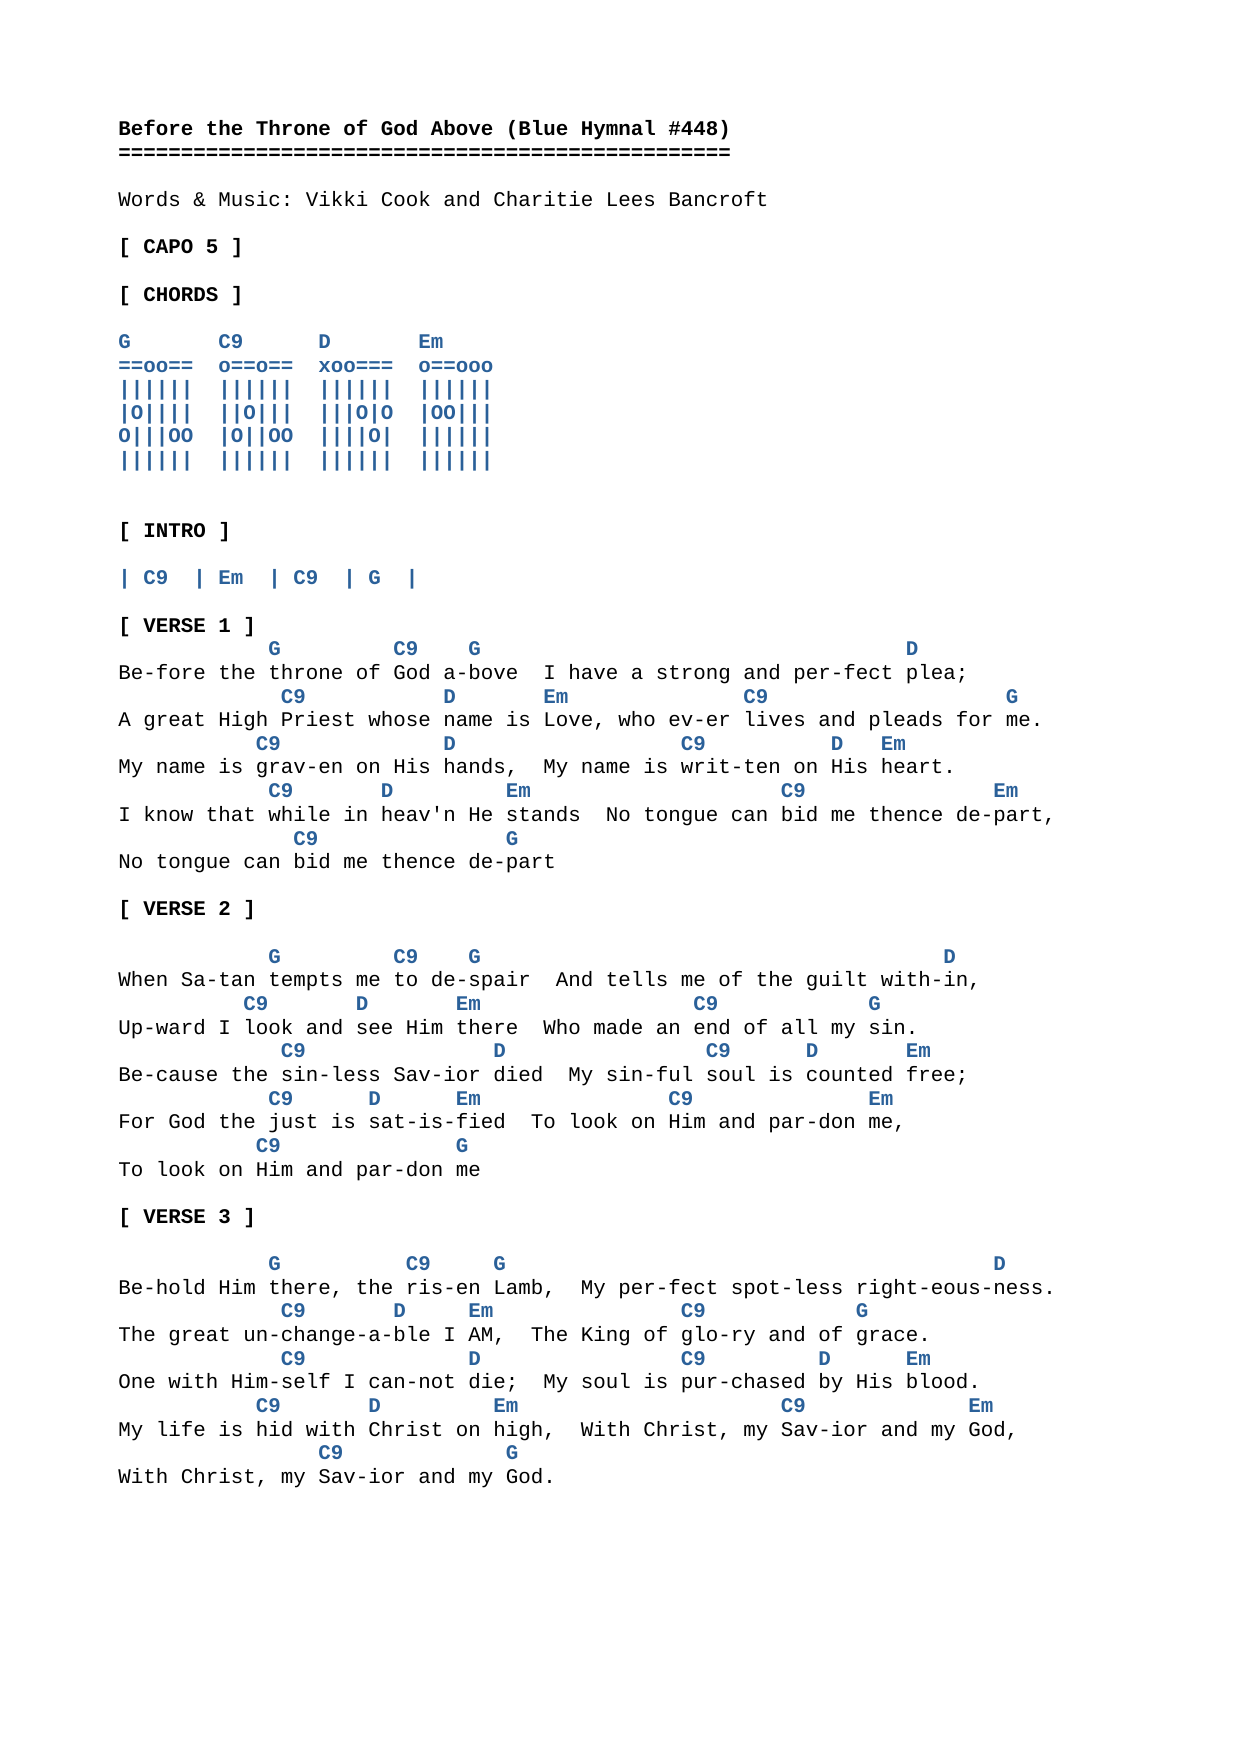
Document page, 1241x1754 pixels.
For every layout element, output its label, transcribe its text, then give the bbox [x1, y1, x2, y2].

text C9 D C9 D Em [118, 1040, 1122, 1064]
text G C9 G D [118, 638, 1122, 662]
text Before the Throne of God Above (Blue Hymnal #448) [118, 118, 1122, 142]
text With Christ, my Sav-ior and my God. [118, 1466, 1122, 1489]
text [ VERSE 2 ] [118, 898, 1122, 922]
text [ INTRO ] [118, 520, 1122, 544]
text Up-ward I look and see Him there Who made an end of all my sin. [118, 1017, 1122, 1040]
text O|||OO |O||OO ||||O| |||||| [118, 426, 1122, 449]
text [ CAPO 5 ] [118, 236, 1122, 260]
text One with Him-self I can-not die; My soul is pur-chased by His blood. [118, 1371, 1122, 1395]
text G C9 D Em [118, 331, 1122, 354]
text Words & Music: Vikki Cook and Charitie Lees Bancroft [118, 189, 1122, 213]
text |O|||| ||O||| |||O|O |OO||| [118, 402, 1122, 426]
text C9 G [118, 1442, 1122, 1466]
text My life is hid with Christ on high, With Christ, my Sav-ior and my God, [118, 1419, 1122, 1442]
text C9 D C9 D Em [118, 1348, 1122, 1371]
text [ CHORDS ] [118, 284, 1122, 307]
text |||||| |||||| |||||| |||||| [118, 378, 1122, 402]
text No tongue can bid me thence de-part [118, 851, 1122, 875]
text I know that while in heav'n He stands No tongue can bid me thence de-part, [118, 804, 1122, 827]
text | C9 | Em | C9 | G | [118, 567, 1122, 591]
text Be-cause the sin-less Sav-ior died My sin-ful soul is counted free; [118, 1064, 1122, 1088]
text The great un-change-a-ble I AM, The King of glo-ry and of grace. [118, 1324, 1122, 1348]
text ================================================= [118, 142, 1122, 165]
text C9 D Em C9 Em [118, 1395, 1122, 1419]
text Be-hold Him there, the ris-en Lamb, My per-fect spot-less right-eous-ness. [118, 1277, 1122, 1300]
text A great High Priest whose name is Love, who ev-er lives and pleads for me. [118, 709, 1122, 733]
text G C9 G D [118, 946, 1122, 969]
text C9 D Em C9 Em [118, 1088, 1122, 1111]
text For God the just is sat-is-fied To look on Him and par-don me, [118, 1111, 1122, 1135]
text [ VERSE 3 ] [118, 1206, 1122, 1229]
text C9 D C9 D Em [118, 733, 1122, 757]
text C9 D Em C9 G [118, 686, 1122, 709]
text [ VERSE 1 ] [118, 615, 1122, 638]
text When Sa-tan tempts me to de-spair And tells me of the guilt with-in, [118, 969, 1122, 993]
text C9 D Em C9 Em [118, 780, 1122, 804]
text C9 G [118, 827, 1122, 851]
text ==oo== o==o== xoo=== o==ooo [118, 354, 1122, 378]
text C9 D Em C9 G [118, 1300, 1122, 1324]
text My name is grav-en on His hands, My name is writ-ten on His heart. [118, 757, 1122, 780]
text G C9 G D [118, 1253, 1122, 1277]
text |||||| |||||| |||||| |||||| [118, 449, 1122, 473]
text Be-fore the throne of God a-bove I have a strong and per-fect plea; [118, 662, 1122, 686]
text C9 D Em C9 G [118, 993, 1122, 1017]
text To look on Him and par-don me [118, 1158, 1122, 1182]
text C9 G [118, 1135, 1122, 1158]
